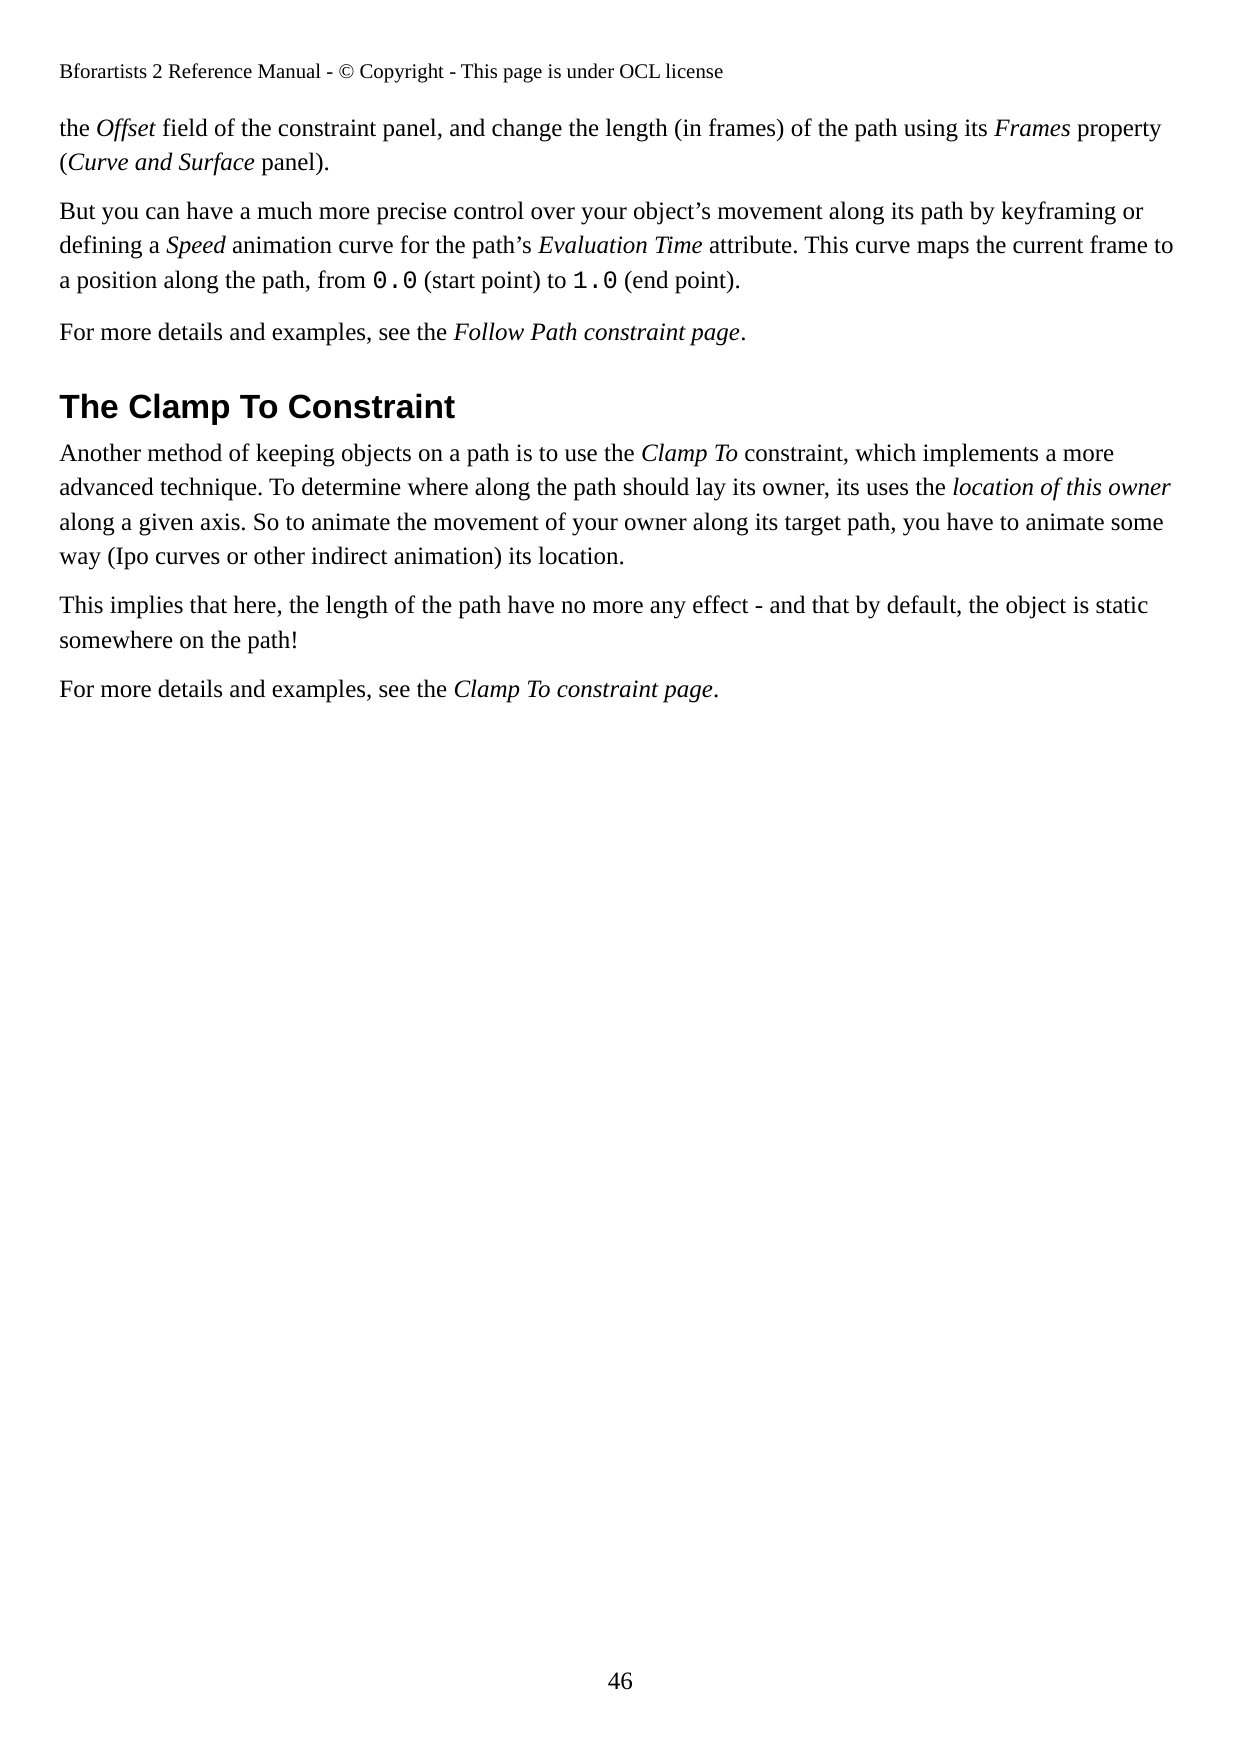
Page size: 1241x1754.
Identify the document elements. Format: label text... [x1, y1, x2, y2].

text For more details and examples, see the Clamp To constraint page. [59, 674, 1181, 702]
text the Offset field of the constraint panel, and change the length (in frames) of the path using its Frames property (Curve and Surface panel). [59, 113, 1181, 176]
text For more details and examples, see the Follow Path constraint page. [59, 317, 1181, 345]
text Another method of keeping objects on a path is to use the Clamp To constraint, which implements a more advanced technique. To determine where along the path should lay its owner, its uses the location of this owner along a given axis. So to animate the movement of your owner along its target path, you have to animate some way (Ipo curves or other indirect animation) its location. [59, 438, 1181, 570]
subtitle The Clamp To Constraint [59, 387, 1181, 425]
text This implies that here, the length of the path have no more any effect - and that by default, the object is static somewhere on the path! [59, 590, 1181, 653]
text But you can have a much more precise control over your object’s movement along its path by keyframing or defining a Speed animation curve for the path’s Evaluation Time attribute. This curve maps the current frame to a position along the path, from 0.0 (start point) to 1.0 (end point). [59, 196, 1181, 296]
